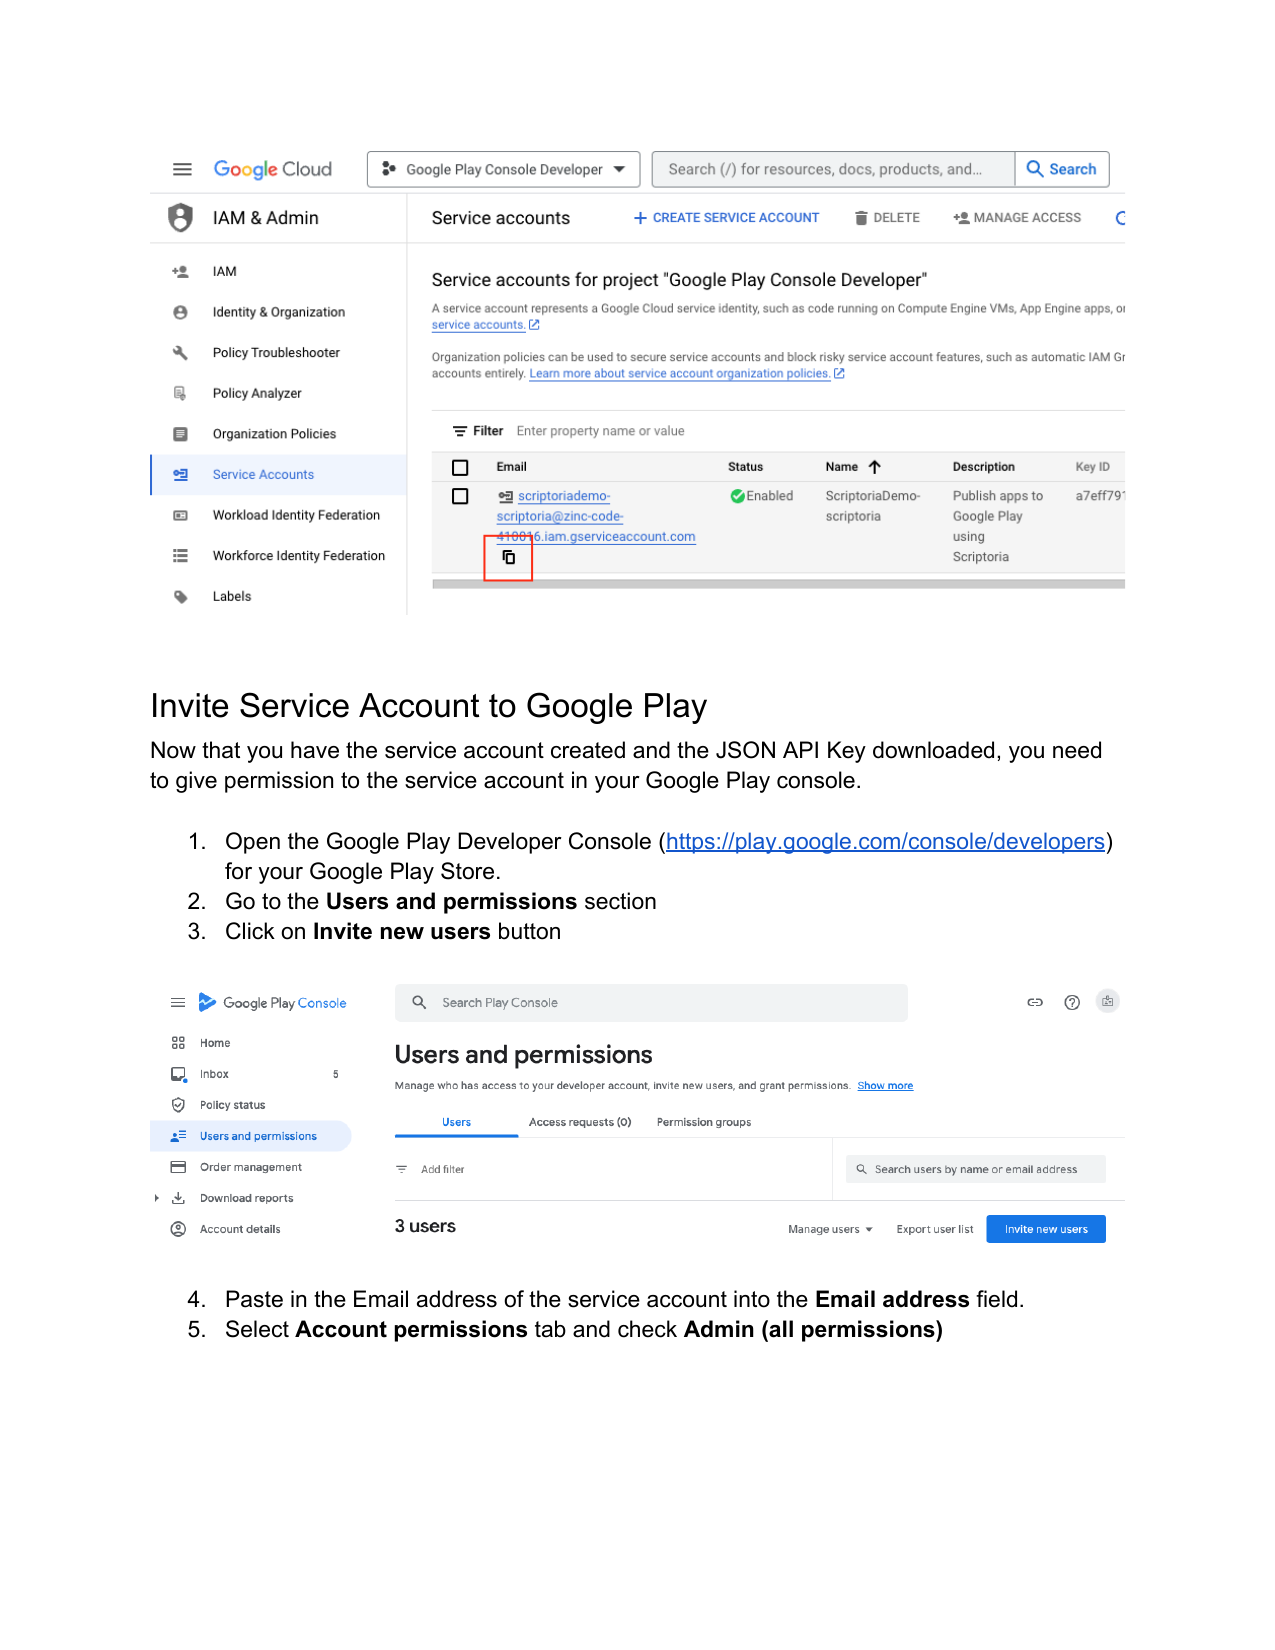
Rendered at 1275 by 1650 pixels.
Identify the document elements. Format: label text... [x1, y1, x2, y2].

picture [150, 978, 1125, 1252]
list Open the Google Play Developer Console (https://play.google.com/console/developers) for your Google Play Store. [187, 828, 1125, 884]
text Now that you have the service account created and the JSON API Key downloaded, you need to give permission to the service account in your Google Play console. [150, 737, 1125, 794]
subtitle Invite Service Account to Google Play [150, 686, 1125, 724]
picture [150, 150, 1125, 615]
list Click on Invite new users button [187, 918, 1125, 945]
list Paste in the Email address of the service account into the Email address field. [187, 1286, 1125, 1312]
list Go to the Users and permissions section [187, 888, 1125, 914]
list Select Account permissions tab and check Admin (all permissions) [187, 1316, 1125, 1342]
